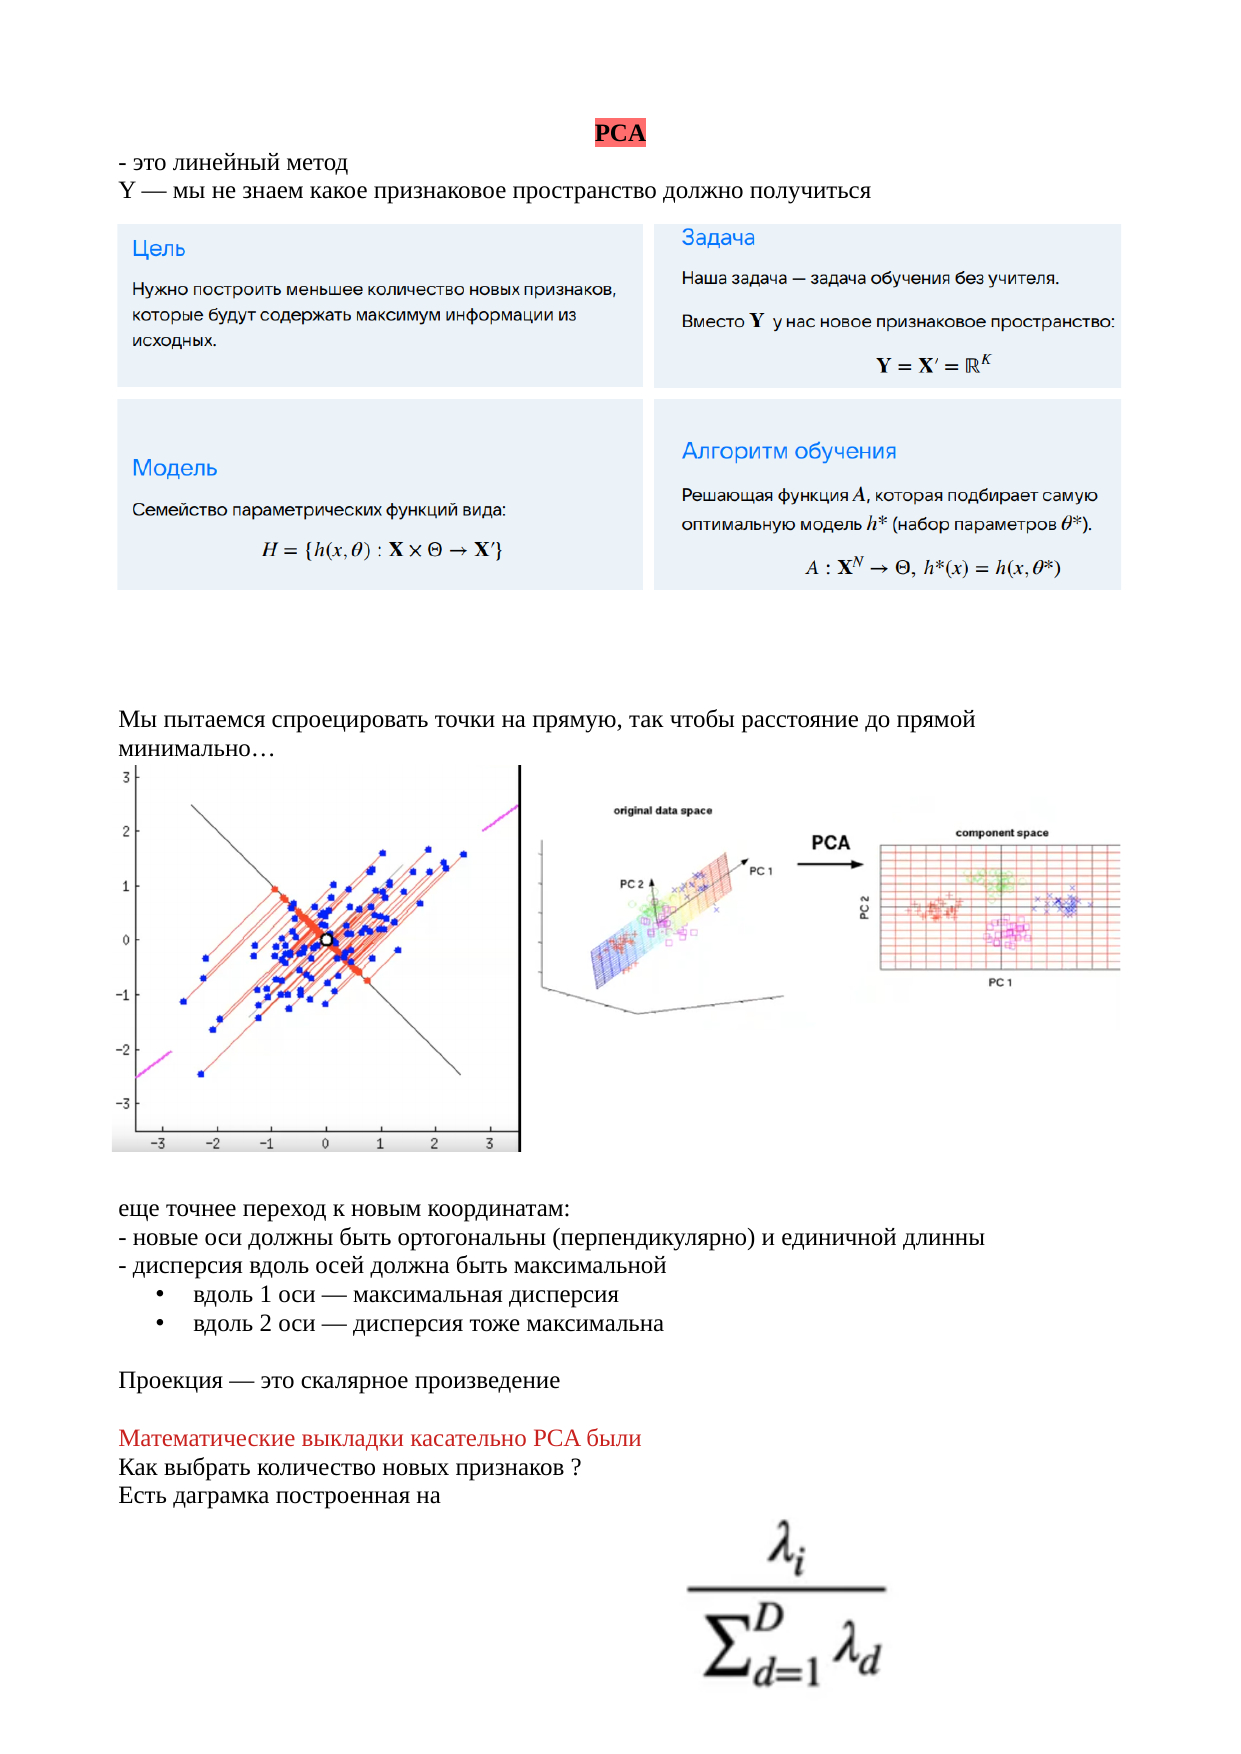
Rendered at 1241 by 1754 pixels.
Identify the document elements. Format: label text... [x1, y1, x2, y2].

picture [117, 224, 1122, 590]
text [900, 1480, 1122, 1509]
picture [668, 1467, 900, 1710]
text - дисперсия вдоль осей должна быть максимальной [118, 1250, 1122, 1279]
text Есть даграмка построенная на [118, 1480, 668, 1509]
text - это линейный метод [118, 147, 1122, 176]
text Проекция — это скалярное произведение [118, 1365, 1122, 1394]
text PCA [118, 118, 1122, 147]
picture [111, 765, 522, 1152]
list вдоль 1 оси — максимальная дисперсия [156, 1279, 1122, 1308]
text еще точнее переход к новым координатам: [118, 1193, 1122, 1222]
text Математические выкладки касательно PCA были [118, 1423, 1122, 1452]
text Мы пытаемся спроецировать точки на прямую, так чтобы расстояние до прямой минимально… [118, 704, 1122, 762]
text Как выбрать количество новых признаков ? [118, 1452, 1122, 1480]
text - новые оси должны быть ортогональны (перпендикулярно) и единичной длинны [118, 1222, 1122, 1250]
picture [527, 796, 1121, 1030]
list вдоль 2 оси — дисперсия тоже максимальна [156, 1308, 1122, 1337]
text Y — мы не знаем какое признаковое пространство должно получиться [118, 176, 1122, 204]
